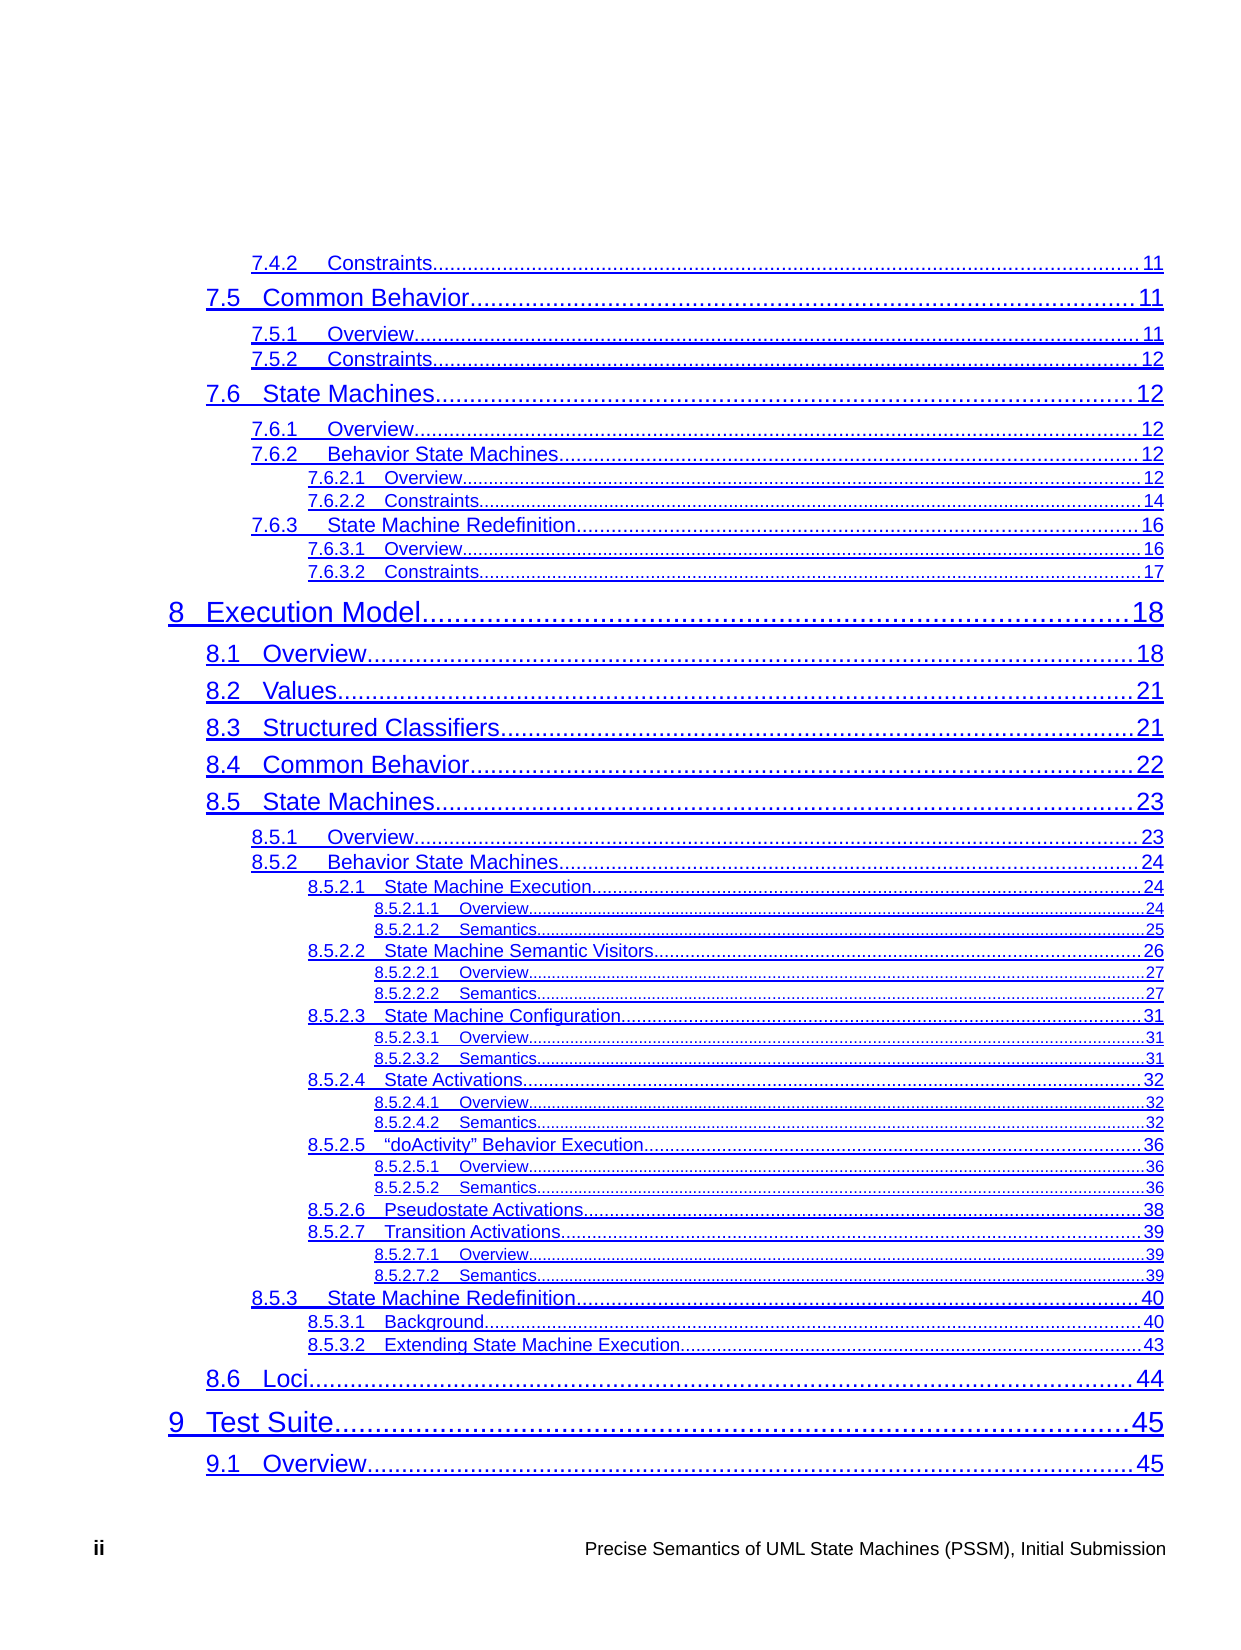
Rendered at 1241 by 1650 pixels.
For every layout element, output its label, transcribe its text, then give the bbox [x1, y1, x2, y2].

text 8 Execution Model 18 [168, 593, 1164, 624]
text 9 Test Suite 45 [168, 1403, 1164, 1434]
text 9.1 Overview 45 [206, 1449, 1164, 1474]
text 8.5.2.2.1 Overview 27 [374, 962, 1164, 980]
text 8.5.2.1.2 Semantics 25 [374, 918, 1164, 936]
text 8.5.2.2.2 Semantics 27 [374, 982, 1164, 1001]
text 7.6 State Machines 12 [206, 379, 1164, 404]
text 8.5.2.7.2 Semantics 39 [374, 1264, 1164, 1282]
text 7.5.1 Overview 11 [251, 320, 1164, 342]
text 8.5.2.6 Pseudostate Activations 38 [308, 1197, 1164, 1217]
text 8.5 State Machines 23 [206, 787, 1164, 812]
text 8.2 Values 21 [206, 676, 1164, 701]
text 7.5 Common Behavior 11 [206, 283, 1164, 308]
text 8.5.2.1.1 Overview 24 [374, 897, 1164, 915]
text 8.5.3.2 Extending State Machine Execution 43 [308, 1332, 1164, 1353]
text 7.6.2.1 Overview 12 [308, 466, 1164, 486]
text 8.5.2.2 State Machine Semantic Visitors 26 [308, 939, 1164, 959]
text 8.5.2.4.2 Semantics 32 [374, 1112, 1164, 1130]
text 7.4.2 Constraints 11 [251, 250, 1164, 272]
text 8.5.2.1 State Machine Execution 24 [308, 874, 1164, 894]
text 7.5.2 Constraints 12 [251, 345, 1164, 367]
text 8.5.2.7 Transition Activations 39 [308, 1220, 1164, 1240]
text 8.3 Structured Classifiers 21 [206, 713, 1164, 738]
text 8.5.2.3.1 Overview 31 [374, 1026, 1164, 1045]
text 8.5.1 Overview 23 [251, 824, 1164, 846]
text 7.6.1 Overview 12 [251, 416, 1164, 438]
text 8.4 Common Behavior 22 [206, 750, 1164, 775]
text 8.5.2.5.2 Semantics 36 [374, 1176, 1164, 1195]
text 8.5.2.5 “doActivity” Behavior Execution 36 [308, 1132, 1164, 1153]
text 7.6.3 State Machine Redefinition 16 [251, 512, 1164, 534]
text 8.5.2.5.1 Overview 36 [374, 1155, 1164, 1174]
text 7.6.3.2 Constraints 17 [308, 559, 1164, 580]
text 8.5.2.4.1 Overview 32 [374, 1091, 1164, 1109]
text 8.5.2 Behavior State Machines 24 [251, 849, 1164, 871]
text 7.6.3.1 Overview 16 [308, 537, 1164, 557]
text 8.5.3 State Machine Redefinition 40 [251, 1284, 1164, 1306]
text 8.1 Overview 18 [206, 639, 1164, 664]
text 8.5.2.3.2 Semantics 31 [374, 1047, 1164, 1065]
text 8.5.2.4 State Activations 32 [308, 1068, 1164, 1088]
text 7.6.2.2 Constraints 14 [308, 489, 1164, 509]
text 8.5.2.7.1 Overview 39 [374, 1243, 1164, 1261]
text 8.6 Loci 44 [206, 1364, 1164, 1389]
text 8.5.3.1 Background 40 [308, 1309, 1164, 1330]
text 7.6.2 Behavior State Machines 12 [251, 441, 1164, 463]
text 8.5.2.3 State Machine Configuration 31 [308, 1003, 1164, 1023]
